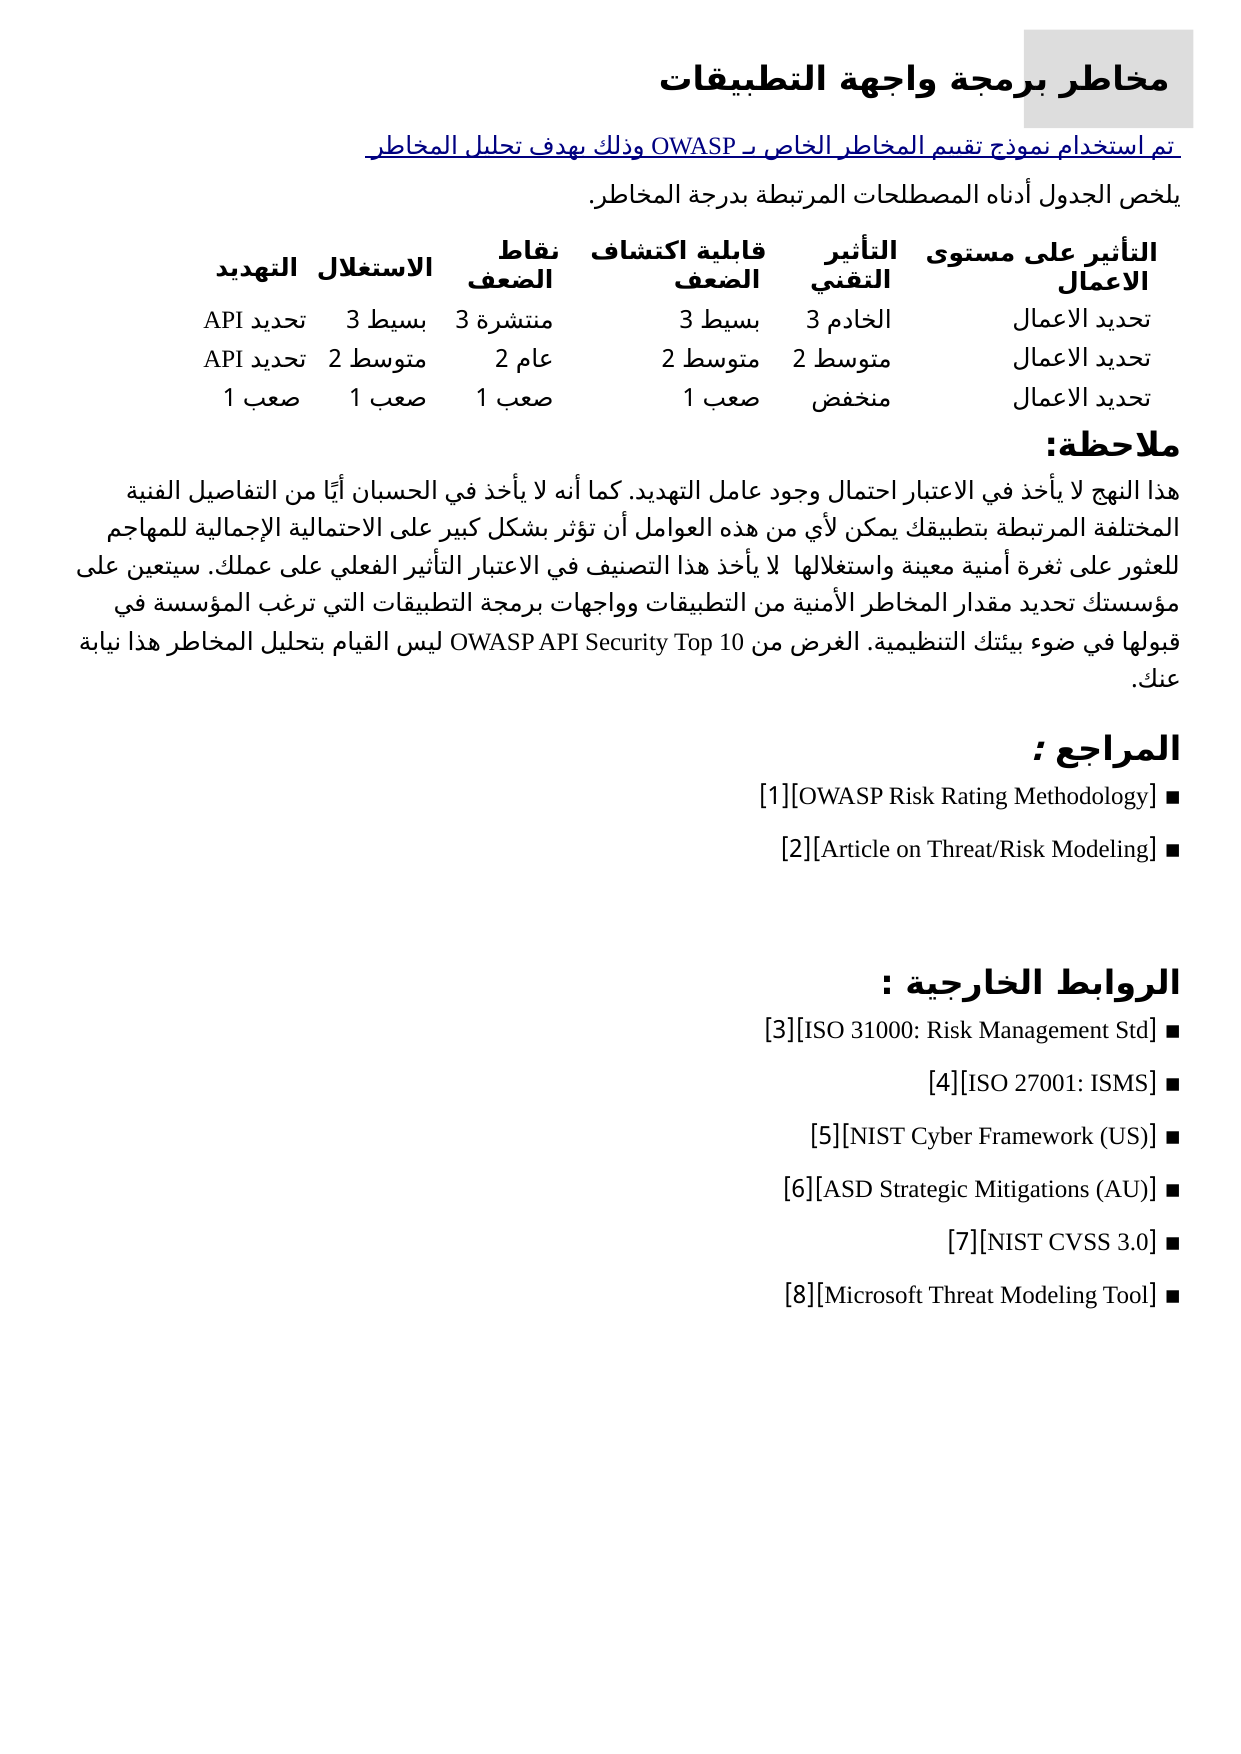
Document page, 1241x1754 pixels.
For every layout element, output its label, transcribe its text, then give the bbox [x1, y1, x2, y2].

table_header التأثير التقني [769, 233, 900, 302]
text ▪️ [NIST CVSS 3.0][7] [59, 1227, 1181, 1261]
text ▪️ [ISO 31000: Risk Management Std][3] [59, 1015, 1181, 1048]
text تم استخدام نموذج تقييم المخاطر الخاص بـ OWASP وذلك بهدف تحليل المخاطر [59, 128, 1181, 162]
text ▪️ [Microsoft Threat Modeling Tool][8] [59, 1281, 1181, 1314]
subtitle الروابط الخارجية : [59, 963, 1181, 1002]
table_cell صعب 1 [562, 381, 769, 420]
text ▪️ [ASD Strategic Mitigations (AU)][6] [59, 1174, 1181, 1208]
subtitle ملاحظة: [59, 426, 1181, 464]
table_cell متوسط 2 [562, 341, 769, 381]
subtitle المراجع : [59, 729, 1181, 768]
table_header قابلية اكتشاف الضعف [562, 233, 769, 302]
table_cell تحديد API [179, 302, 309, 341]
table_cell منخفض [769, 381, 900, 420]
table_cell عام 2 [436, 341, 562, 381]
table_cell بسيط 3 [309, 302, 436, 341]
table_header الاستغلال [309, 233, 436, 302]
table_cell بسيط 3 [562, 302, 769, 341]
table_cell صعب 1 [179, 381, 309, 420]
table_header التأثير على مستوى الاعمال [900, 233, 1160, 302]
table_cell تحديد الاعمال [900, 381, 1160, 420]
table_header التهديد [179, 233, 309, 302]
table_cell تحديد API [179, 341, 309, 381]
table_cell متوسط 2 [309, 341, 436, 381]
text هذا النهج لا يأخذ في الاعتبار احتمال وجود عامل التهديد. كما أنه لا يأخذ في الحسبان أيًا من التفاصيل الفنية المختلفة المرتبطة بتطبيقك يمكن لأي من هذه العوامل أن تؤثر بشكل كبير على الاحتمالية الإجمالية للمهاجم للعثور على ثغرة أمنية معينة واستغلالها. لا يأخذ هذا التصنيف في الاعتبار التأثير الفعلي على عملك. سيتعين على مؤسستك تحديد مقدار المخاطر الأمنية من التطبيقات وواجهات برمجة التطبيقات التي ترغب المؤسسة في قبولها في ضوء بيئتك التنظيمية. الغرض من OWASP API Security Top 10 ليس القيام بتحليل المخاطر هذا نيابة عنك. [59, 477, 1181, 698]
table_cell متوسط 2 [769, 341, 900, 381]
text ▪️ [ISO 27001: ISMS][4] [59, 1068, 1181, 1102]
table_cell الخادم 3 [769, 302, 900, 341]
text ▪️ [Article on Threat/Risk Modeling][2] [59, 834, 1181, 868]
table_cell صعب 1 [436, 381, 562, 420]
text يلخص الجدول أدناه المصطلحات المرتبطة بدرجة المخاطر. [59, 181, 1181, 214]
text ▪️ [OWASP Risk Rating Methodology][1] [59, 781, 1181, 814]
table_cell تحديد الاعمال [900, 302, 1160, 341]
text ▪️ [NIST Cyber Framework (US)][5] [59, 1121, 1181, 1155]
table_cell منتشرة 3 [436, 302, 562, 341]
table_cell تحديد الاعمال [900, 341, 1160, 381]
table_header نقاط الضعف [436, 233, 562, 302]
table_cell صعب 1 [309, 381, 436, 420]
